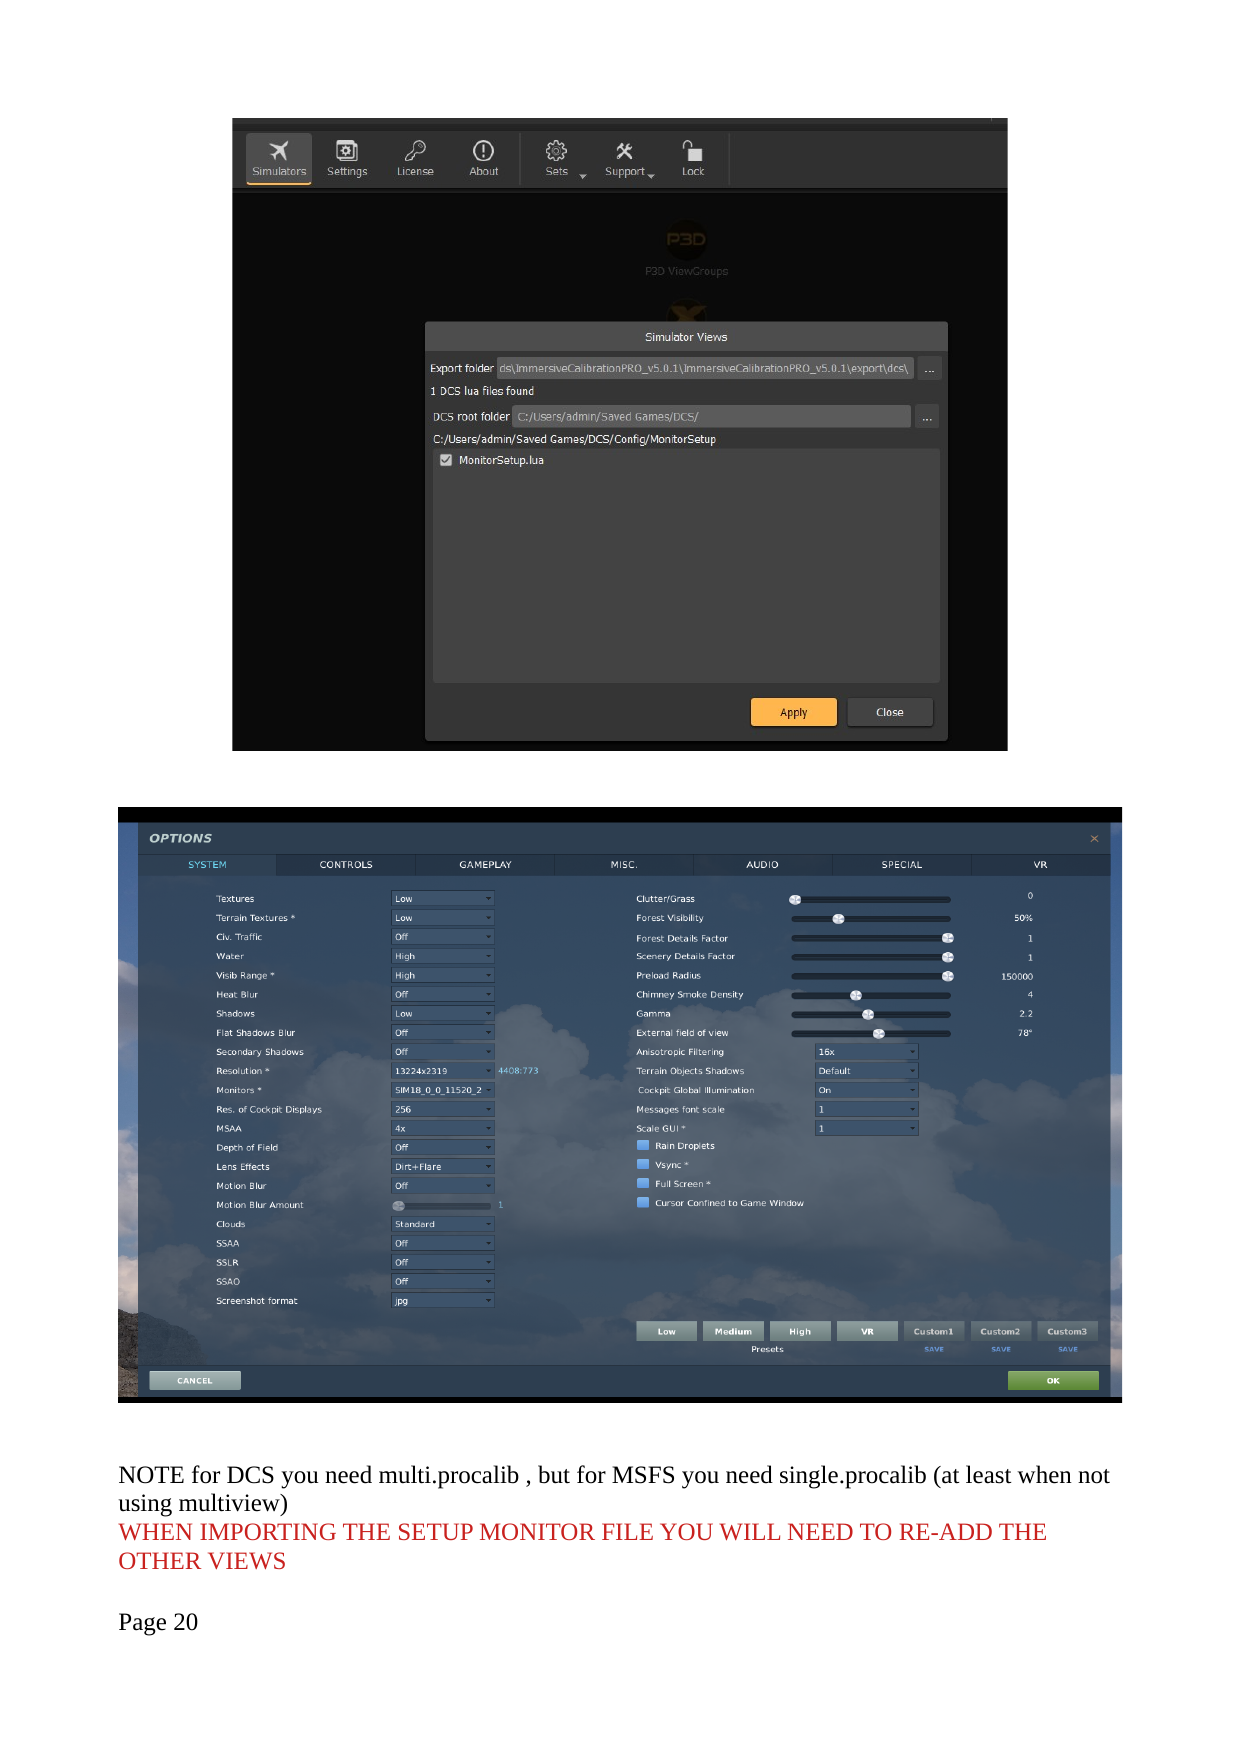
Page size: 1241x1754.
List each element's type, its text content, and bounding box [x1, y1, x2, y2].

text WHEN IMPORTING THE SETUP MONITOR FILE YOU WILL NEED TO RE-ADD THE OTHER VIEWS [118, 1517, 1122, 1575]
picture [232, 118, 1008, 751]
text NOTE for DCS you need multi.procalib , but for MSFS you need single.procalib (at least when not using multiview) [118, 1460, 1122, 1517]
picture [118, 807, 1123, 1403]
